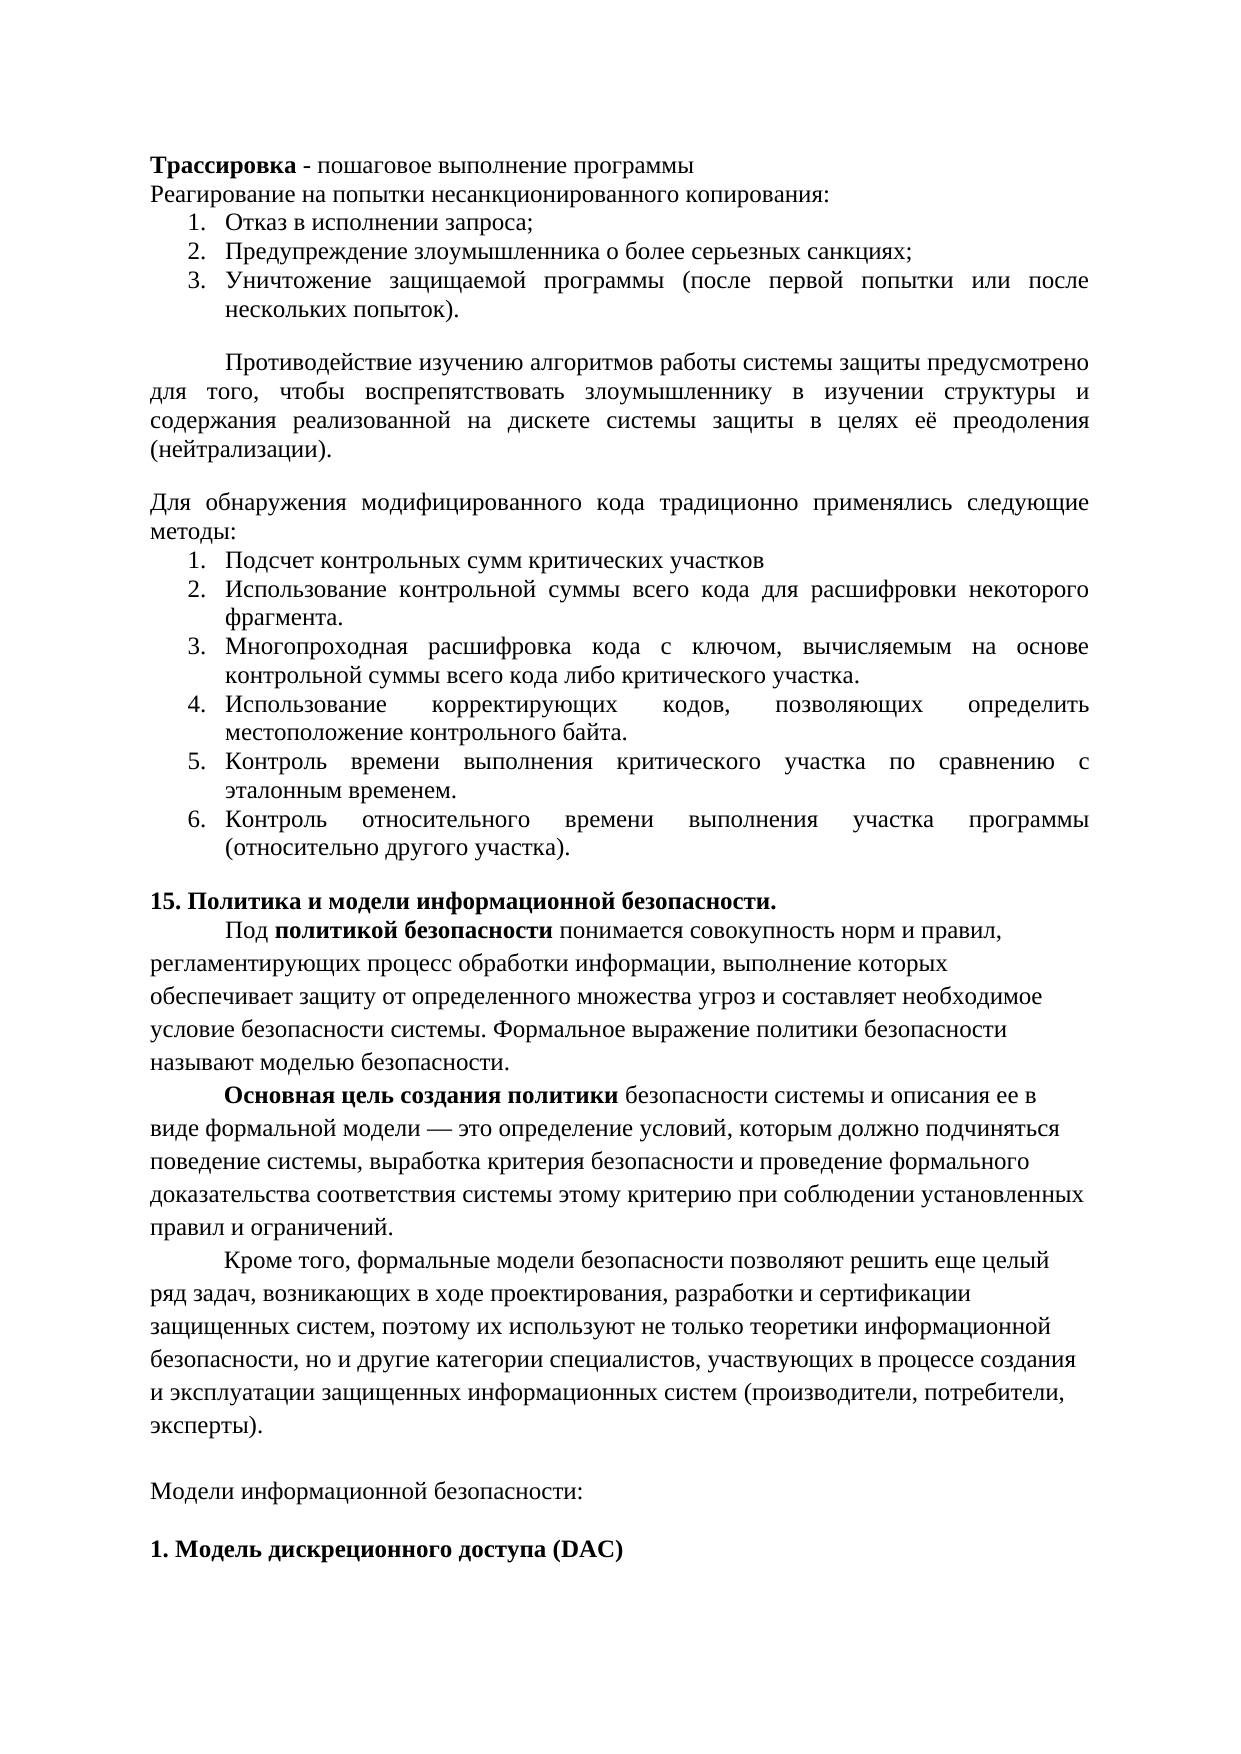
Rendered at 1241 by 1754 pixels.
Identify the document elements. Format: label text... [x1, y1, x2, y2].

text Противодействие изучению алгоритмов работы системы защиты предусмотрено для того, чтобы воспрепятствовать злоумышленнику в изучении структуры и содержания реализованной на дискете системы защиты в целях её преодоления (нейтрализации). [150, 347, 1090, 462]
text Основная цель создания политики безопасности системы и описания ее в виде формальной модели — это определение условий, которым должно подчиняться поведение системы, выработка критерия безопасности и проведение формального доказательства соответствия системы этому критерию при соблюдении установленных правил и ограничений. [150, 1080, 1090, 1241]
title 15. Политика и модели информационной безопасности. [150, 886, 1090, 915]
list Контроль времени выполнения критического участка по сравнению с эталонным временем. [187, 746, 1090, 804]
list Уничтожение защищаемой программы (после первой попытки или после нескольких попыток). [187, 265, 1090, 322]
text Под политикой безопасности понимается совокупность норм и правил, регламентирующих процесс обработки информации, выполнение которых обеспечивает защиту от определенного множества угроз и составляет необходимое условие безопасности системы. Формальное выражение политики безопасности называют моделью безопасности. [150, 915, 1090, 1076]
list Использование контрольной суммы всего кода для расшифровки некоторого фрагмента. [187, 574, 1090, 631]
list Контроль относительного времени выполнения участка программы (относительно другого участка). [187, 804, 1090, 861]
text Для обнаружения модифицированного кода традиционно применялись следующие методы: [150, 487, 1090, 545]
list Подсчет контрольных сумм критических участков [187, 545, 1090, 574]
text Модели информационной безопасности: [150, 1476, 1090, 1505]
list Предупреждение злоумышленника о более серьезных санкциях; [187, 236, 1090, 265]
text Трассировка - пошаговое выполнение программы [150, 150, 1090, 179]
list Отказ в исполнении запроса; [187, 207, 1090, 236]
list Многопроходная расшифровка кода с ключом, вычисляемым на основе контрольной суммы всего кода либо критического участка. [187, 631, 1090, 689]
text Кроме того, формальные модели безопасности позволяют решить еще целый ряд задач, возникающих в ходе проектирования, разработки и сертификации защищенных систем, поэтому их используют не только теоретики информационной безопасности, но и другие категории специалистов, участвующих в процессе создания и эксплуатации защищенных информационных систем (производители, потребители, эксперты). [150, 1245, 1090, 1439]
list Использование корректирующих кодов, позволяющих определить местоположение контрольного байта. [187, 689, 1090, 746]
text 1. Модель дискреционного доступа (DAC) [150, 1534, 1090, 1563]
text Реагирование на попытки несанкционированного копирования: [150, 179, 1090, 207]
